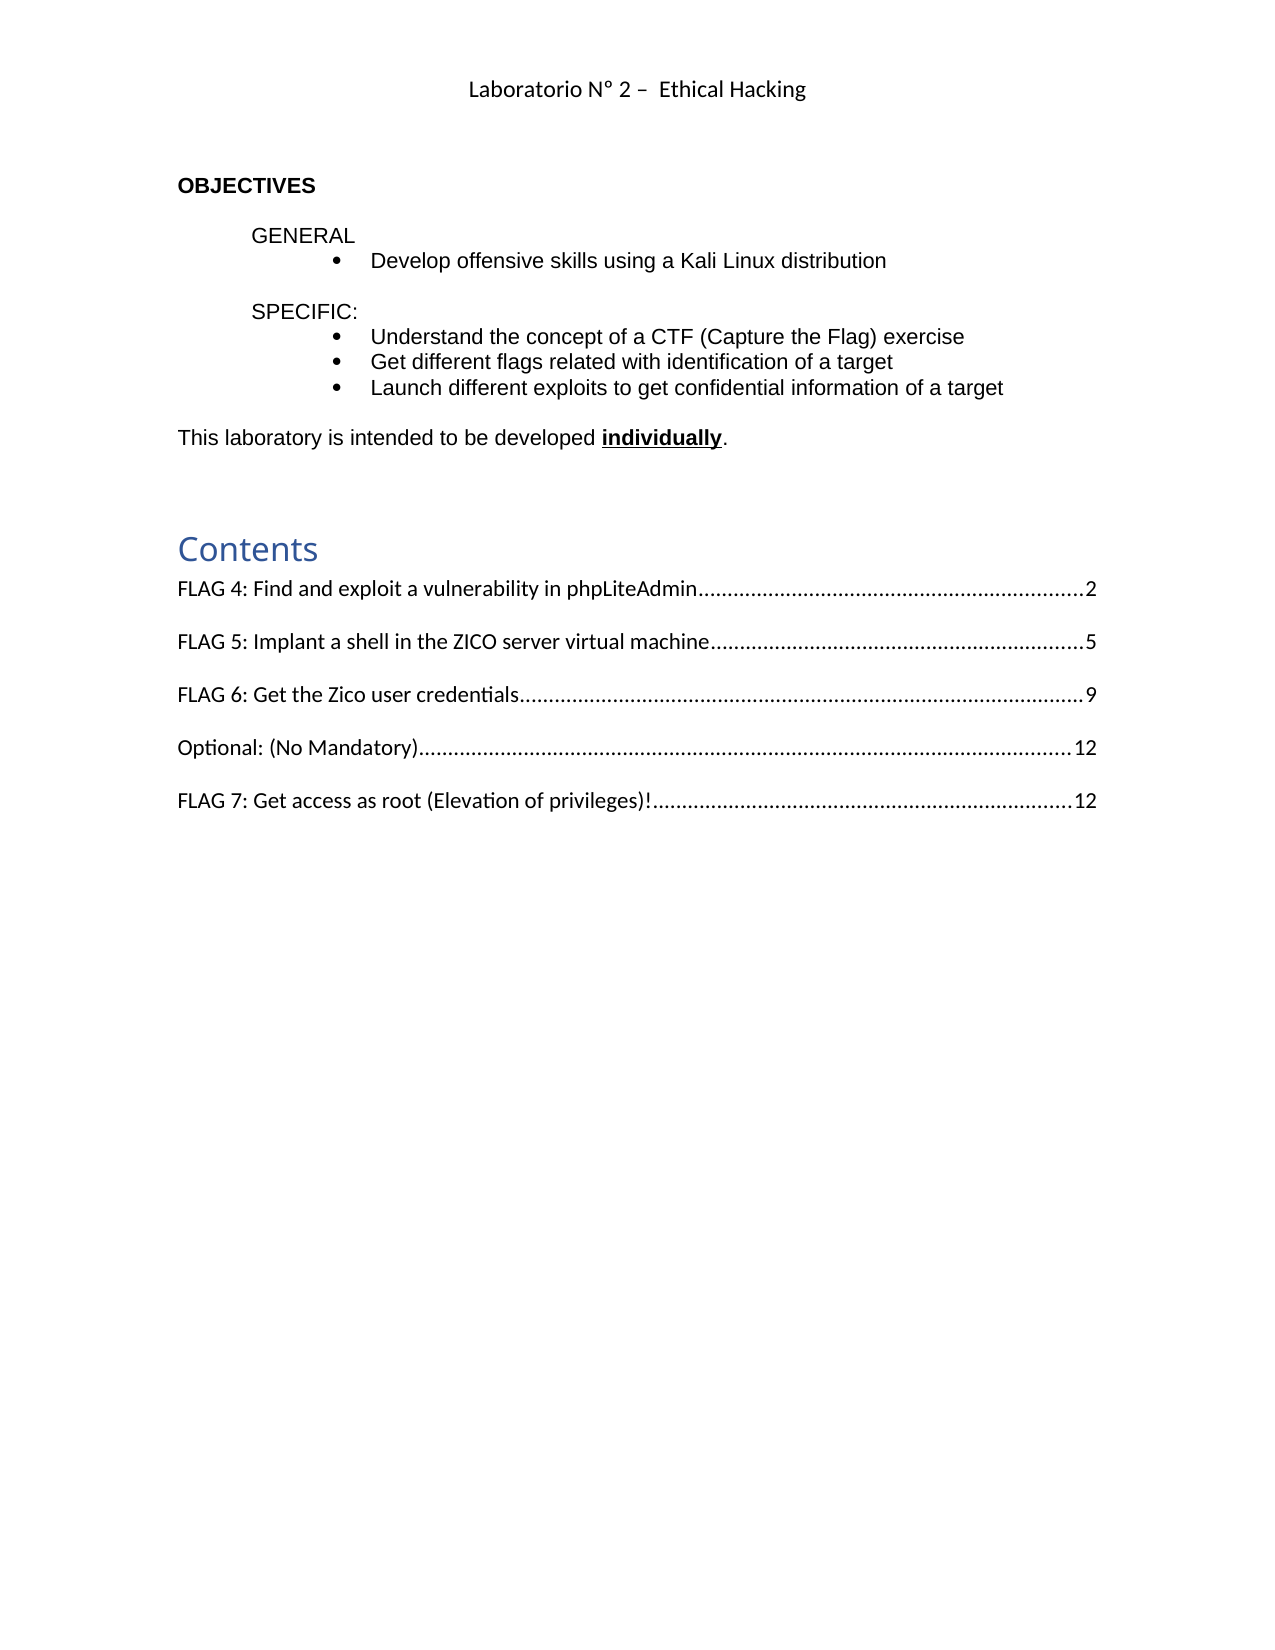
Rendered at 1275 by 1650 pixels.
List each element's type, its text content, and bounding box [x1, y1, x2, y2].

text FLAG 6: Get the Zico user credentials 9 [177, 681, 1098, 708]
text FLAG 4: Find and exploit a vulnerability in phpLiteAdmin 2 [177, 574, 1098, 602]
list Understand the concept of a CTF (Capture the Flag) exercise [333, 324, 1098, 349]
text FLAG 5: Implant a shell in the ZICO server virtual machine 5 [177, 627, 1098, 656]
text Optional: (No Mandatory) 12 [177, 733, 1098, 762]
list Get different flags related with identification of a target [333, 349, 1098, 374]
text GENERAL [177, 223, 1098, 248]
list Launch different exploits to get confidential information of a target [333, 374, 1098, 400]
text This laboratory is intended to be developed individually. [177, 425, 1098, 450]
list Develop offensive skills using a Kali Linux distribution [333, 248, 1098, 274]
text OBJECTIVES [177, 173, 1098, 198]
text SPECIFIC: [177, 299, 1098, 324]
subtitle Contents [177, 526, 1098, 571]
text FLAG 7: Get access as root (Elevation of privileges)! 12 [177, 787, 1098, 814]
